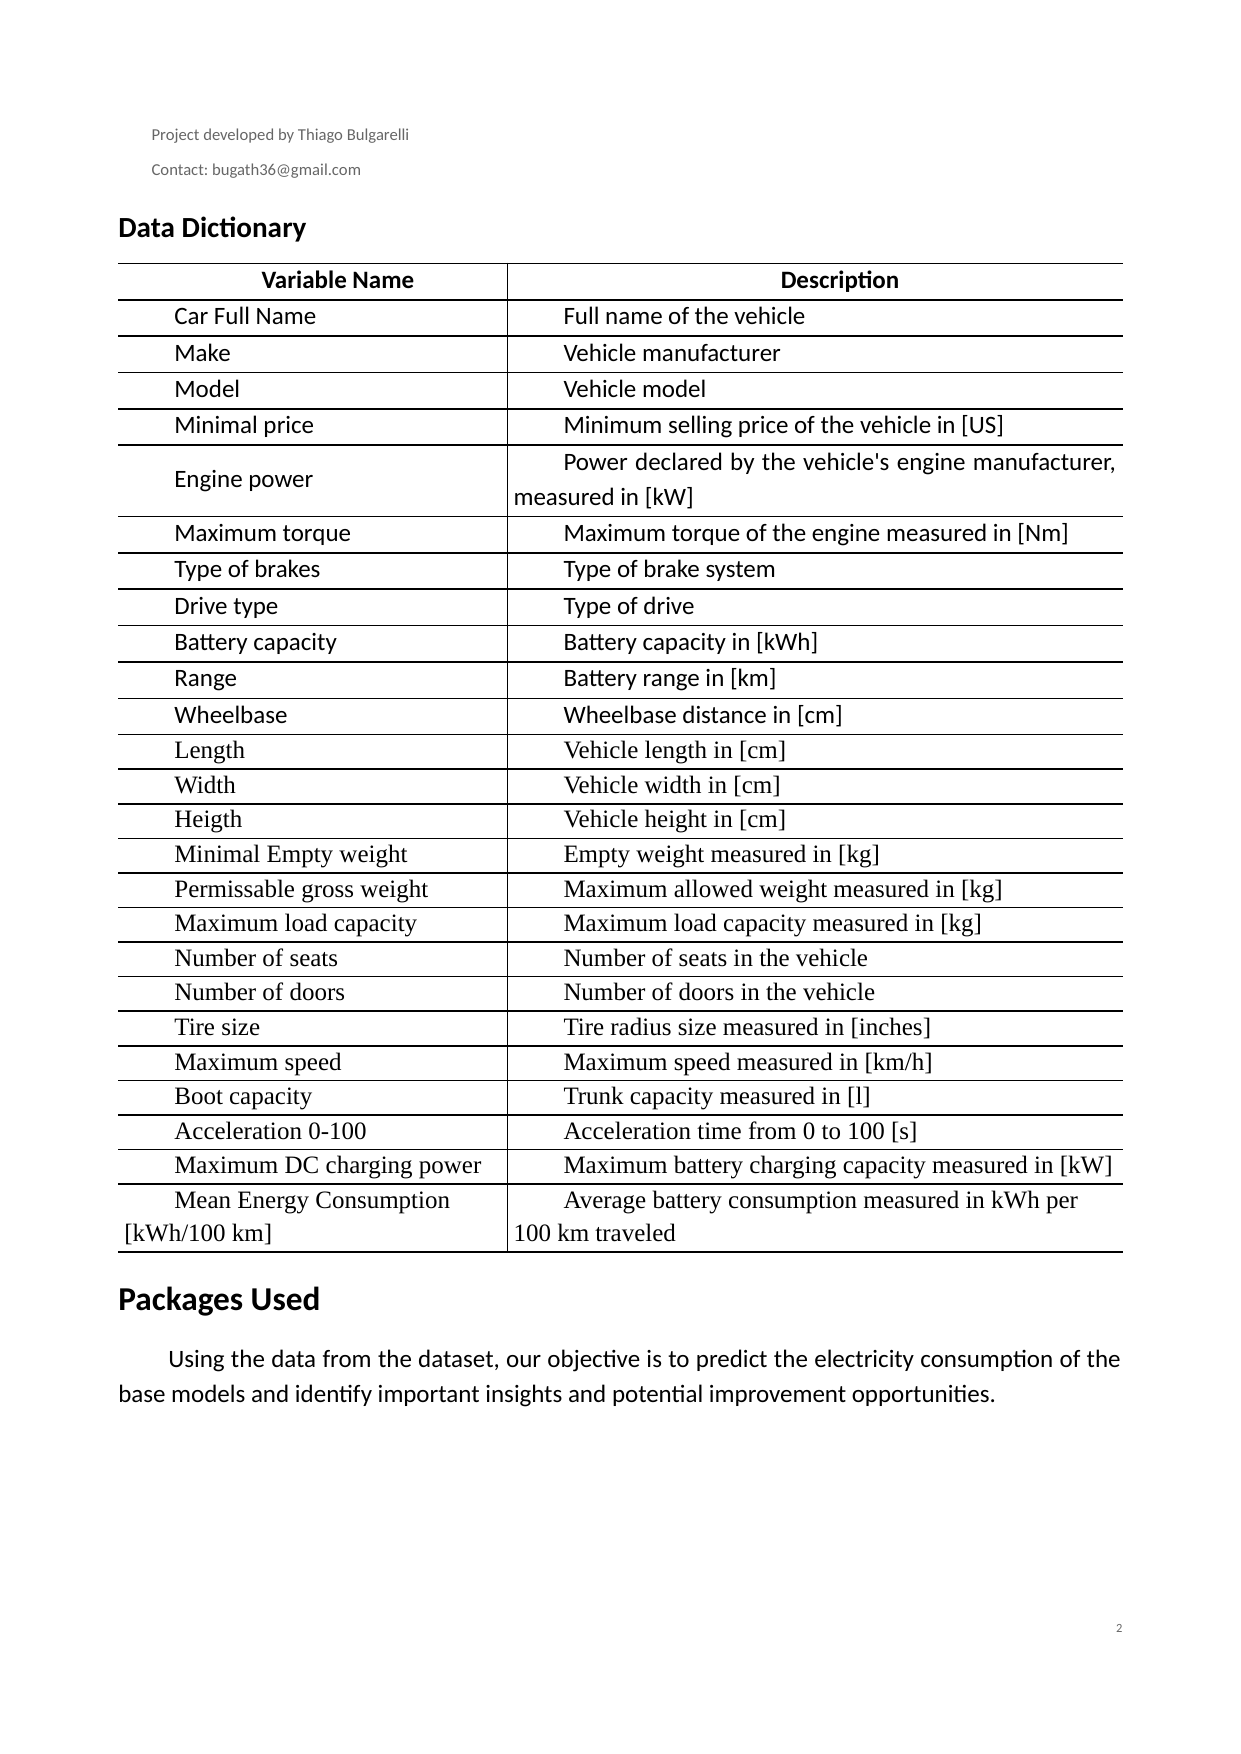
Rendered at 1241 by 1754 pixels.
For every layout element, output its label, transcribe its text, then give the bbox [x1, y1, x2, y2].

table_cell Minimal price [118, 410, 507, 444]
table_cell Mean Energy Consumption [kWh/100 km] [118, 1185, 507, 1251]
table_cell Boot capacity [118, 1081, 507, 1114]
table_cell Vehicle width in [cm] [508, 770, 1122, 803]
table_cell Type of brake system [508, 554, 1122, 588]
table_cell Drive type [118, 590, 507, 625]
table_header Variable Name [118, 264, 507, 299]
table_cell Minimum selling price of the vehicle in [US] [508, 410, 1122, 444]
text Using the data from the dataset, our objective is to predict the electricity consumption of the base models and identify important insights and potential improvement opportunities. [118, 1343, 1122, 1408]
table_cell Model [118, 373, 507, 408]
table_cell Maximum allowed weight measured in [kg] [508, 874, 1122, 907]
table_cell Acceleration time from 0 to 100 [s] [508, 1116, 1122, 1149]
table_cell Maximum load capacity [118, 908, 507, 941]
table_cell Maximum load capacity measured in [kg] [508, 908, 1122, 941]
table_cell Maximum battery charging capacity measured in [kW] [508, 1150, 1122, 1183]
table_cell Full name of the vehicle [508, 301, 1122, 335]
table_cell Wheelbase [118, 699, 507, 734]
table_cell Battery capacity in [kWh] [508, 626, 1122, 661]
table_cell Permissable gross weight [118, 874, 507, 907]
table_cell Average battery consumption measured in kWh per 100 km traveled [508, 1185, 1122, 1251]
table_cell Battery capacity [118, 626, 507, 661]
table_cell Minimal Empty weight [118, 839, 507, 872]
table_cell Maximum torque of the engine measured in [Nm] [508, 517, 1122, 552]
table_cell Number of doors [118, 977, 507, 1010]
table_cell Type of drive [508, 590, 1122, 625]
table_cell Heigth [118, 805, 507, 837]
table_cell Number of doors in the vehicle [508, 977, 1122, 1010]
table_cell Maximum torque [118, 517, 507, 552]
table_header Description [508, 264, 1122, 299]
table_cell Acceleration 0-100 [118, 1116, 507, 1149]
table_cell Make [118, 337, 507, 372]
table_cell Type of brakes [118, 554, 507, 588]
table_cell Length [118, 735, 507, 768]
table_cell Vehicle length in [cm] [508, 735, 1122, 768]
table_cell Battery range in [km] [508, 663, 1122, 697]
table_cell Maximum speed [118, 1047, 507, 1079]
table_cell Engine power [118, 446, 507, 516]
subtitle Packages Used [118, 1277, 1122, 1318]
table_cell Car Full Name [118, 301, 507, 335]
subtitle Data Dictionary [118, 209, 1122, 245]
table_cell Vehicle height in [cm] [508, 805, 1122, 837]
table_cell Wheelbase distance in [cm] [508, 699, 1122, 734]
table_cell Empty weight measured in [kg] [508, 839, 1122, 872]
table_cell Tire radius size measured in [inches] [508, 1012, 1122, 1045]
table_cell Range [118, 663, 507, 697]
table_cell Vehicle manufacturer [508, 337, 1122, 372]
table_cell Vehicle model [508, 373, 1122, 408]
table_cell Tire size [118, 1012, 507, 1045]
table_cell Power declared by the vehicle's engine manufacturer, measured in [kW] [508, 446, 1122, 516]
table_cell Maximum speed measured in [km/h] [508, 1047, 1122, 1079]
table_cell Number of seats in the vehicle [508, 943, 1122, 976]
table_cell Width [118, 770, 507, 803]
table_cell Trunk capacity measured in [l] [508, 1081, 1122, 1114]
table_cell Maximum DC charging power [118, 1150, 507, 1183]
table_cell Number of seats [118, 943, 507, 976]
